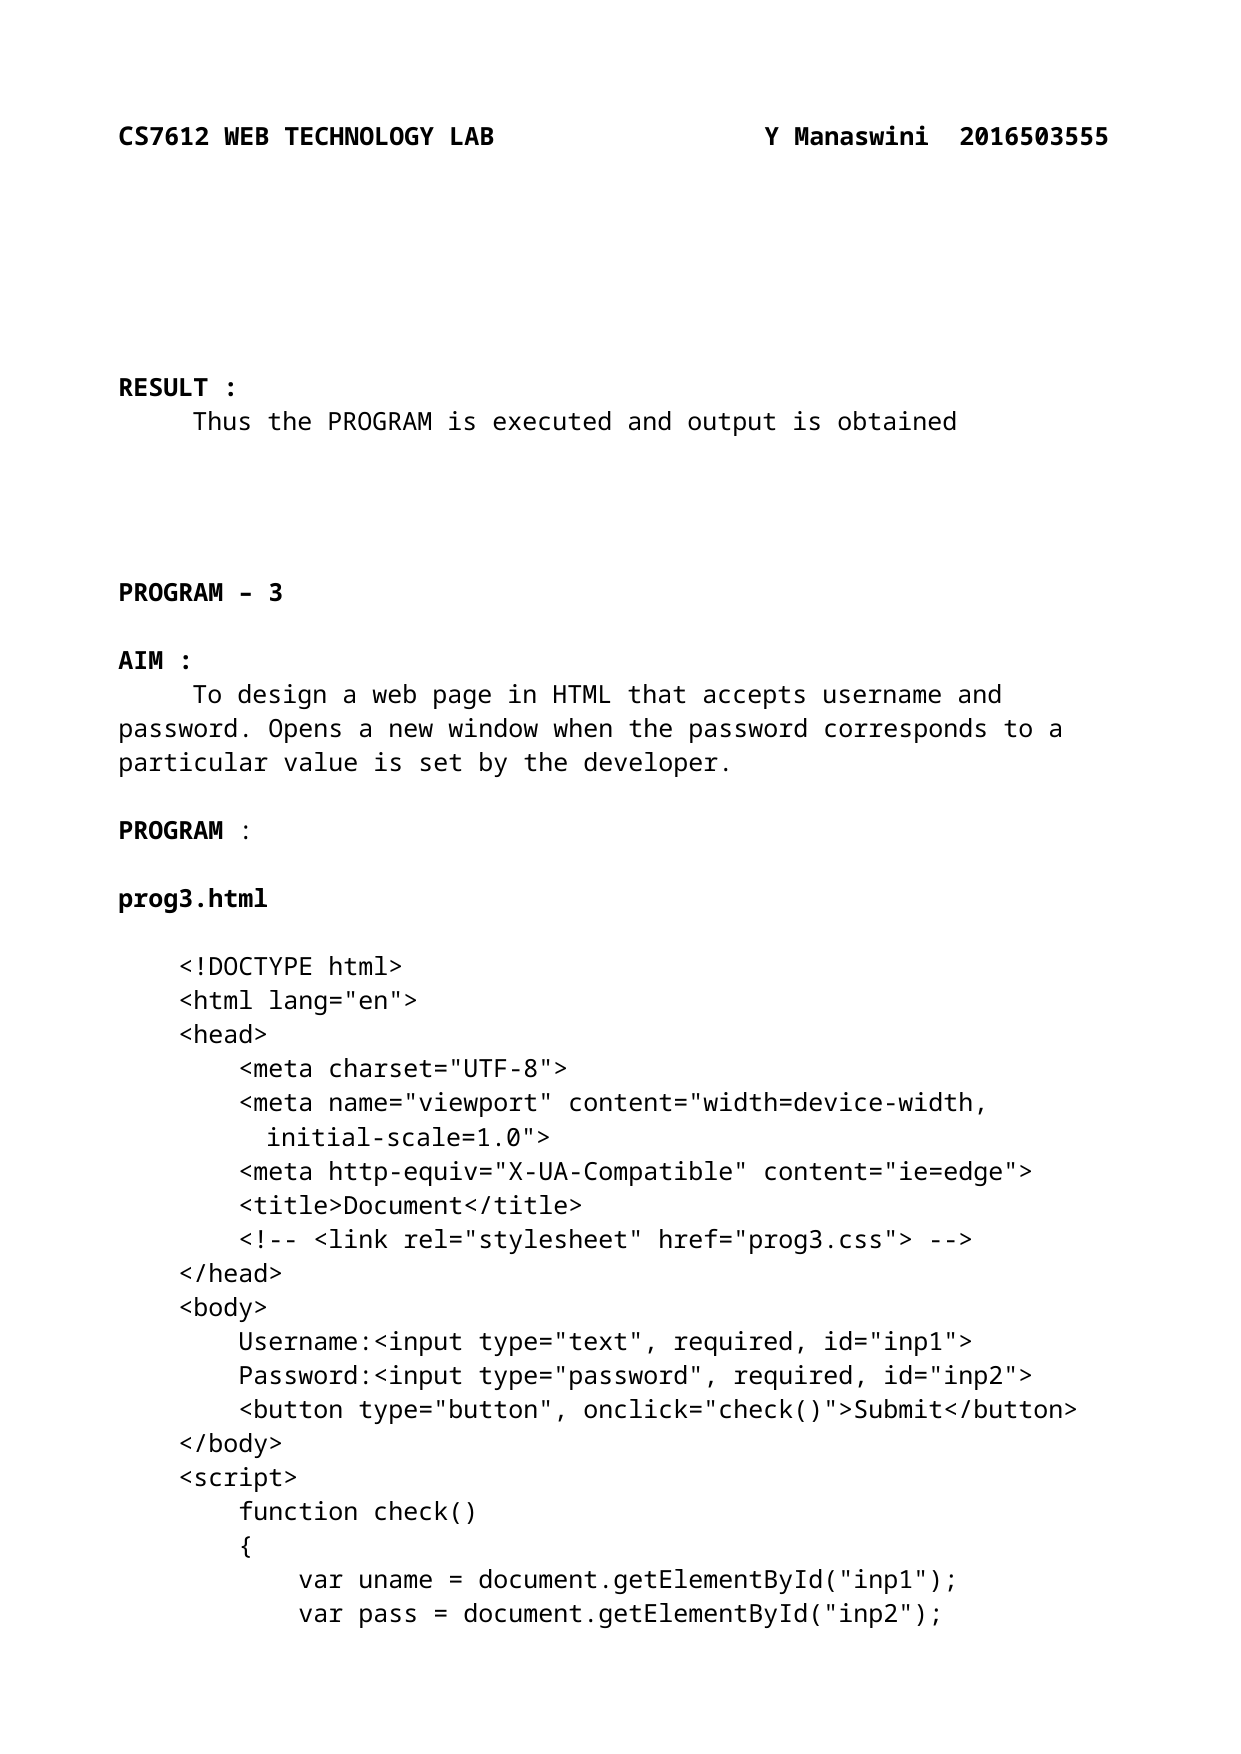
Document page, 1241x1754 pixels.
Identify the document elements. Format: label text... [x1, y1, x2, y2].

text </head> [118, 1255, 1122, 1289]
text prog3.html [118, 881, 1122, 915]
text Username:<input type="text", required, id="inp1"> [118, 1323, 1122, 1358]
text <body> [118, 1289, 1122, 1323]
text function check() [118, 1494, 1122, 1528]
text <meta name="viewport" content="width=device-width, initial-scale=1.0"> [118, 1085, 1122, 1153]
text <html lang="en"> [118, 983, 1122, 1017]
text RESULT : [118, 370, 1122, 404]
text PROGRAM – 3 [118, 574, 1122, 608]
text var pass = document.getElementById("inp2"); [118, 1596, 1122, 1630]
text <!-- <link rel="stylesheet" href="prog3.css"> --> [118, 1221, 1122, 1255]
text Password:<input type="password", required, id="inp2"> [118, 1358, 1122, 1392]
text Thus the PROGRAM is executed and output is obtained [118, 404, 1122, 438]
text </body> [118, 1426, 1122, 1460]
text <meta http-equiv="X-UA-Compatible" content="ie=edge"> [118, 1153, 1122, 1187]
text <button type="button", onclick="check()">Submit</button> [118, 1392, 1122, 1426]
text <meta charset="UTF-8"> [118, 1051, 1122, 1085]
text <head> [118, 1017, 1122, 1051]
text var uname = document.getElementById("inp1"); [118, 1562, 1122, 1596]
text { [118, 1528, 1122, 1562]
text AIM : [118, 642, 1122, 676]
text <script> [118, 1460, 1122, 1494]
text To design a web page in HTML that accepts username and password. Opens a new window when the password corresponds to a particular value is set by the developer. [118, 676, 1122, 778]
text <!DOCTYPE html> [118, 949, 1122, 983]
text PROGRAM : [118, 813, 1122, 847]
text <title>Document</title> [118, 1187, 1122, 1221]
